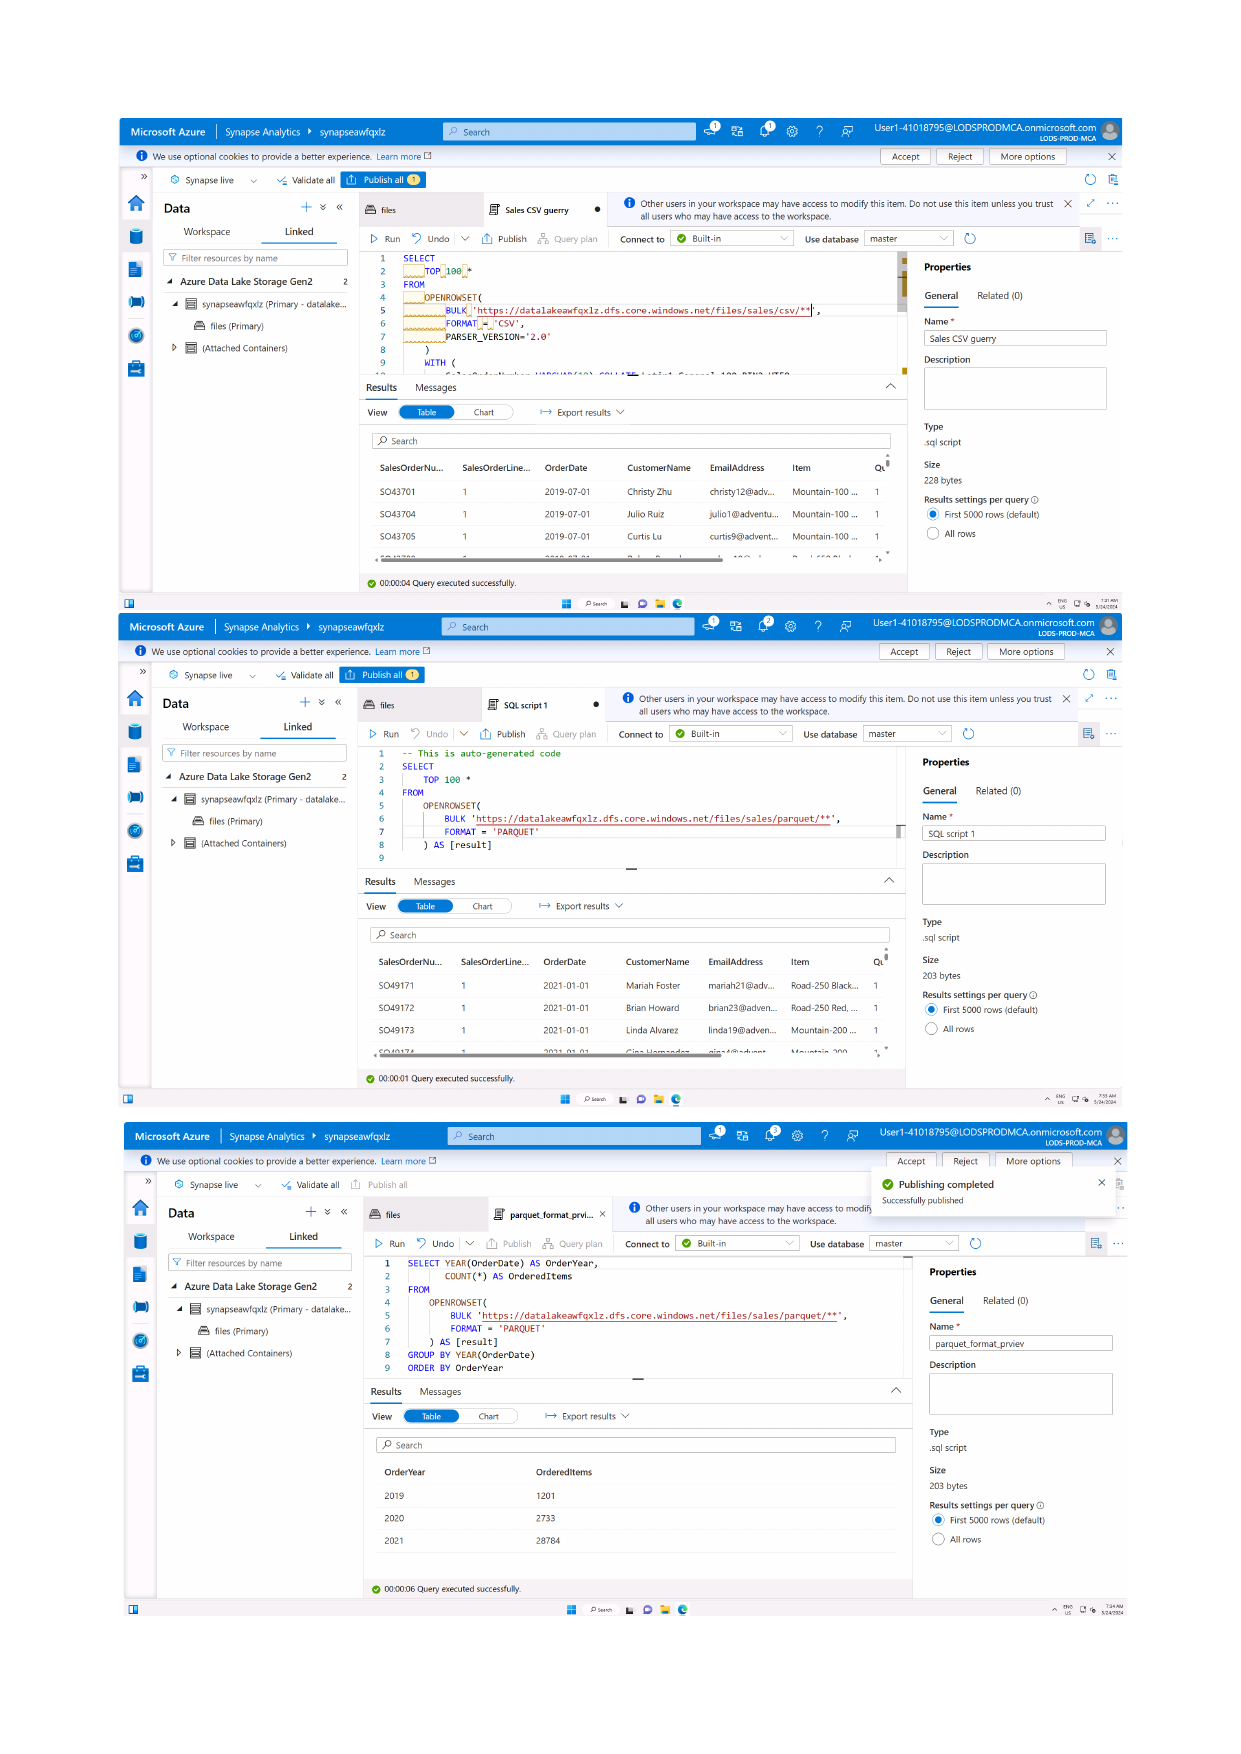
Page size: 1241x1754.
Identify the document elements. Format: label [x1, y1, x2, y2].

picture [118, 118, 1123, 610]
picture [118, 613, 1123, 1107]
picture [123, 1122, 1128, 1616]
